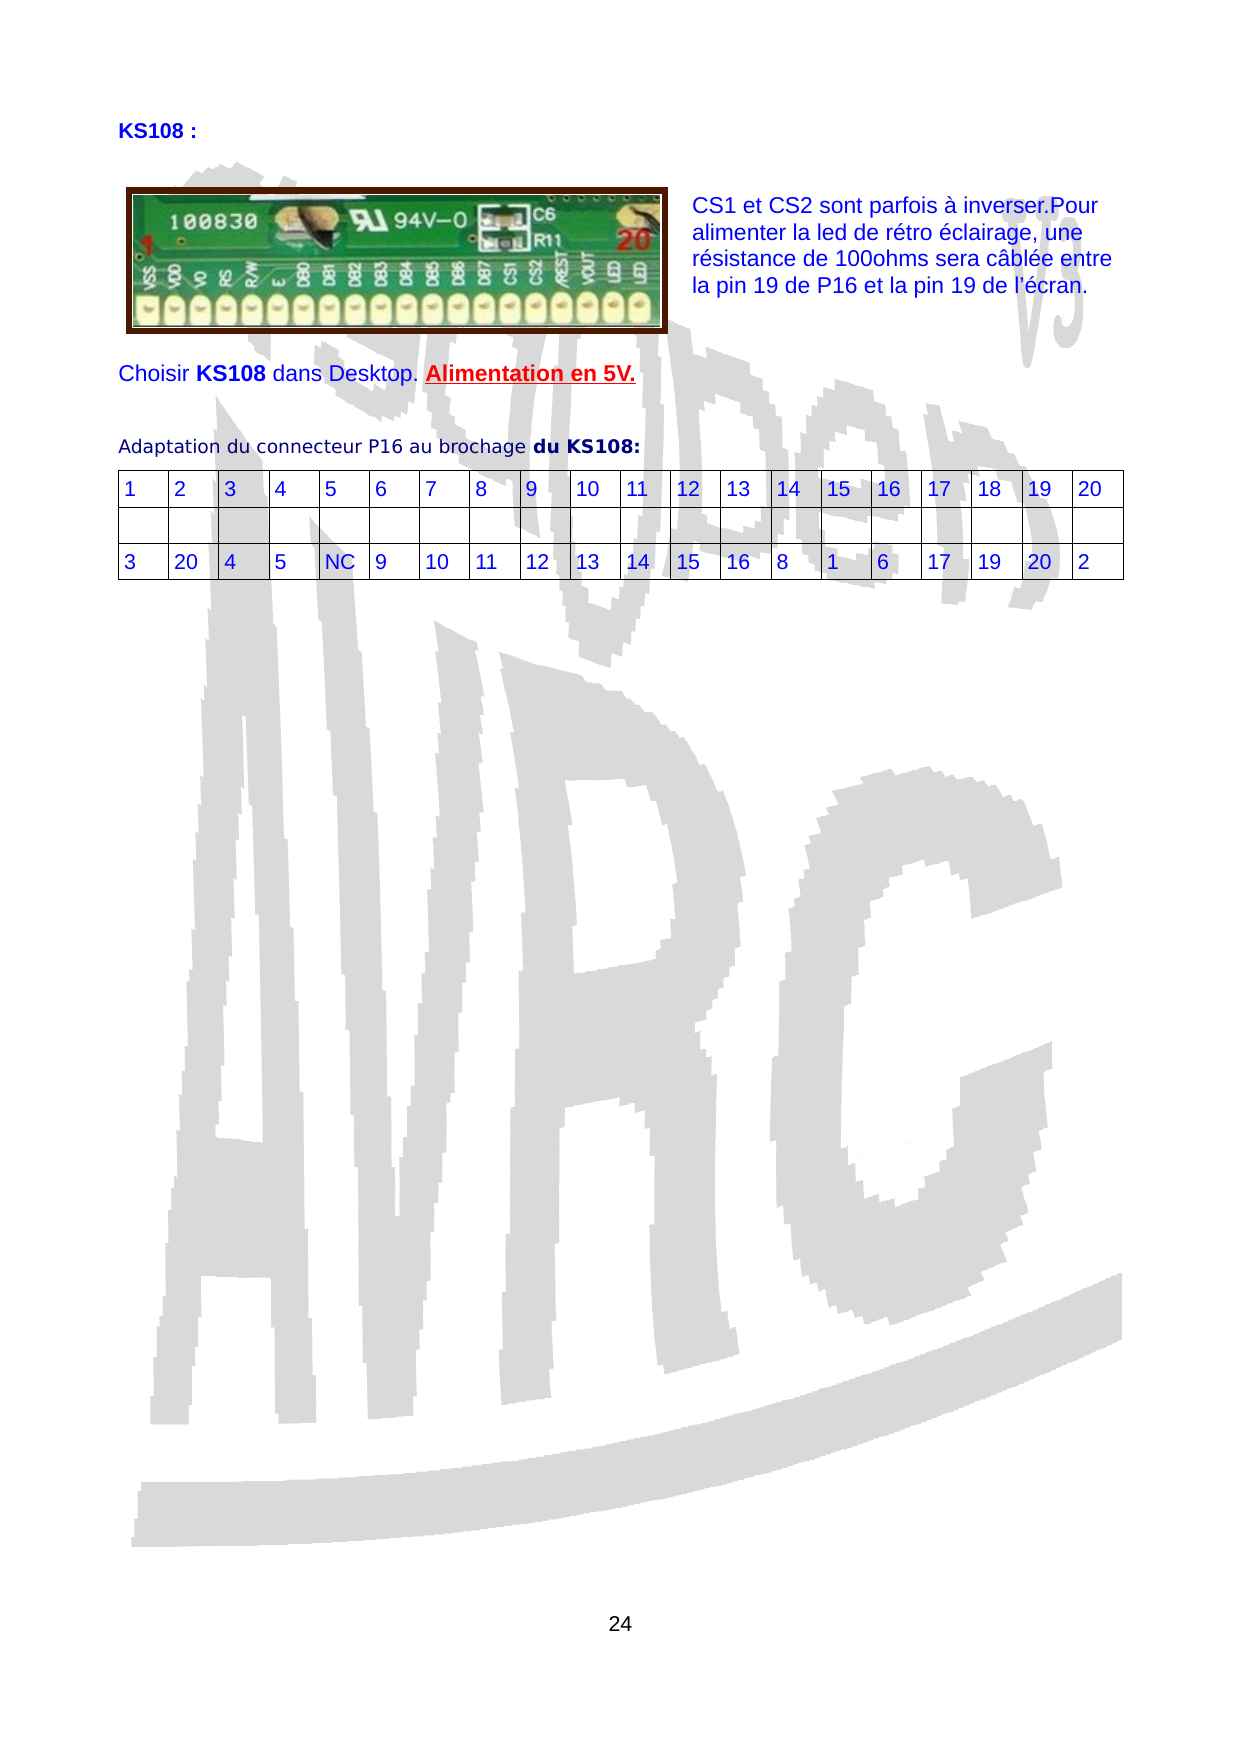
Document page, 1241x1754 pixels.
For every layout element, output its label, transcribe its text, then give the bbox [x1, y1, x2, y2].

table_cell [772, 508, 821, 543]
table_header 10 [571, 471, 620, 507]
table_cell 8 [772, 544, 821, 579]
table_cell [1073, 508, 1123, 543]
table_cell 5 [270, 544, 319, 579]
table_cell [972, 508, 1022, 543]
table_cell [470, 508, 520, 543]
text Choisir KS108 dans Desktop. Alimentation en 5V. [118, 360, 1122, 386]
table_cell [671, 508, 720, 543]
table_cell [420, 508, 469, 543]
table_cell [169, 508, 218, 543]
table_header 14 [772, 471, 821, 507]
table_cell 3 [119, 544, 168, 579]
table_header 19 [1023, 471, 1072, 507]
table_cell [270, 508, 319, 543]
table_header 16 [872, 471, 921, 507]
text Adaptation du connecteur P16 au brochage du KS108: [118, 436, 1122, 458]
table_cell [1023, 508, 1072, 543]
table_cell NC [320, 544, 369, 579]
table_header 1 [119, 471, 168, 507]
table_header 20 [1073, 471, 1123, 507]
table_cell 4 [219, 544, 269, 579]
table_cell 20 [1023, 544, 1072, 579]
table_cell 17 [922, 544, 971, 579]
table_header 11 [621, 471, 670, 507]
table_cell [320, 508, 369, 543]
table_cell [721, 508, 771, 543]
table_cell 9 [370, 544, 419, 579]
text KS108 : [118, 118, 1122, 143]
table_cell 10 [420, 544, 469, 579]
table_cell [621, 508, 670, 543]
table_cell [521, 508, 570, 543]
table_header 15 [822, 471, 871, 507]
table_cell 19 [972, 544, 1022, 579]
table_cell [872, 508, 921, 543]
table_cell 15 [671, 544, 720, 579]
table_cell 1 [822, 544, 871, 579]
table_cell [370, 508, 419, 543]
table_header 18 [972, 471, 1022, 507]
table_header 9 [521, 471, 570, 507]
table_header 8 [470, 471, 520, 507]
table_header 3 [219, 471, 269, 507]
table_cell 12 [521, 544, 570, 579]
table_cell [219, 508, 269, 543]
table_header 13 [721, 471, 771, 507]
table_cell 13 [571, 544, 620, 579]
table_header 12 [671, 471, 720, 507]
table_cell 6 [872, 544, 921, 579]
table_header 4 [270, 471, 319, 507]
table_header 6 [370, 471, 419, 507]
picture [134, 195, 660, 326]
table_cell [119, 508, 168, 543]
table_header 7 [420, 471, 469, 507]
table_cell 14 [621, 544, 670, 579]
text CS1 et CS2 sont parfois à inverser.Pour alimenter la led de rétro éclairage, une résistance de 100ohms sera câblée entre la pin 19 de P16 et la pin 19 de l’écran. [668, 192, 1122, 298]
table_cell [922, 508, 971, 543]
table_cell 20 [169, 544, 218, 579]
table_header 5 [320, 471, 369, 507]
table_cell [571, 508, 620, 543]
table_cell 2 [1073, 544, 1123, 579]
table_header 2 [169, 471, 218, 507]
table_header 17 [922, 471, 971, 507]
table_cell 11 [470, 544, 520, 579]
table_cell [822, 508, 871, 543]
table_cell 16 [721, 544, 771, 579]
